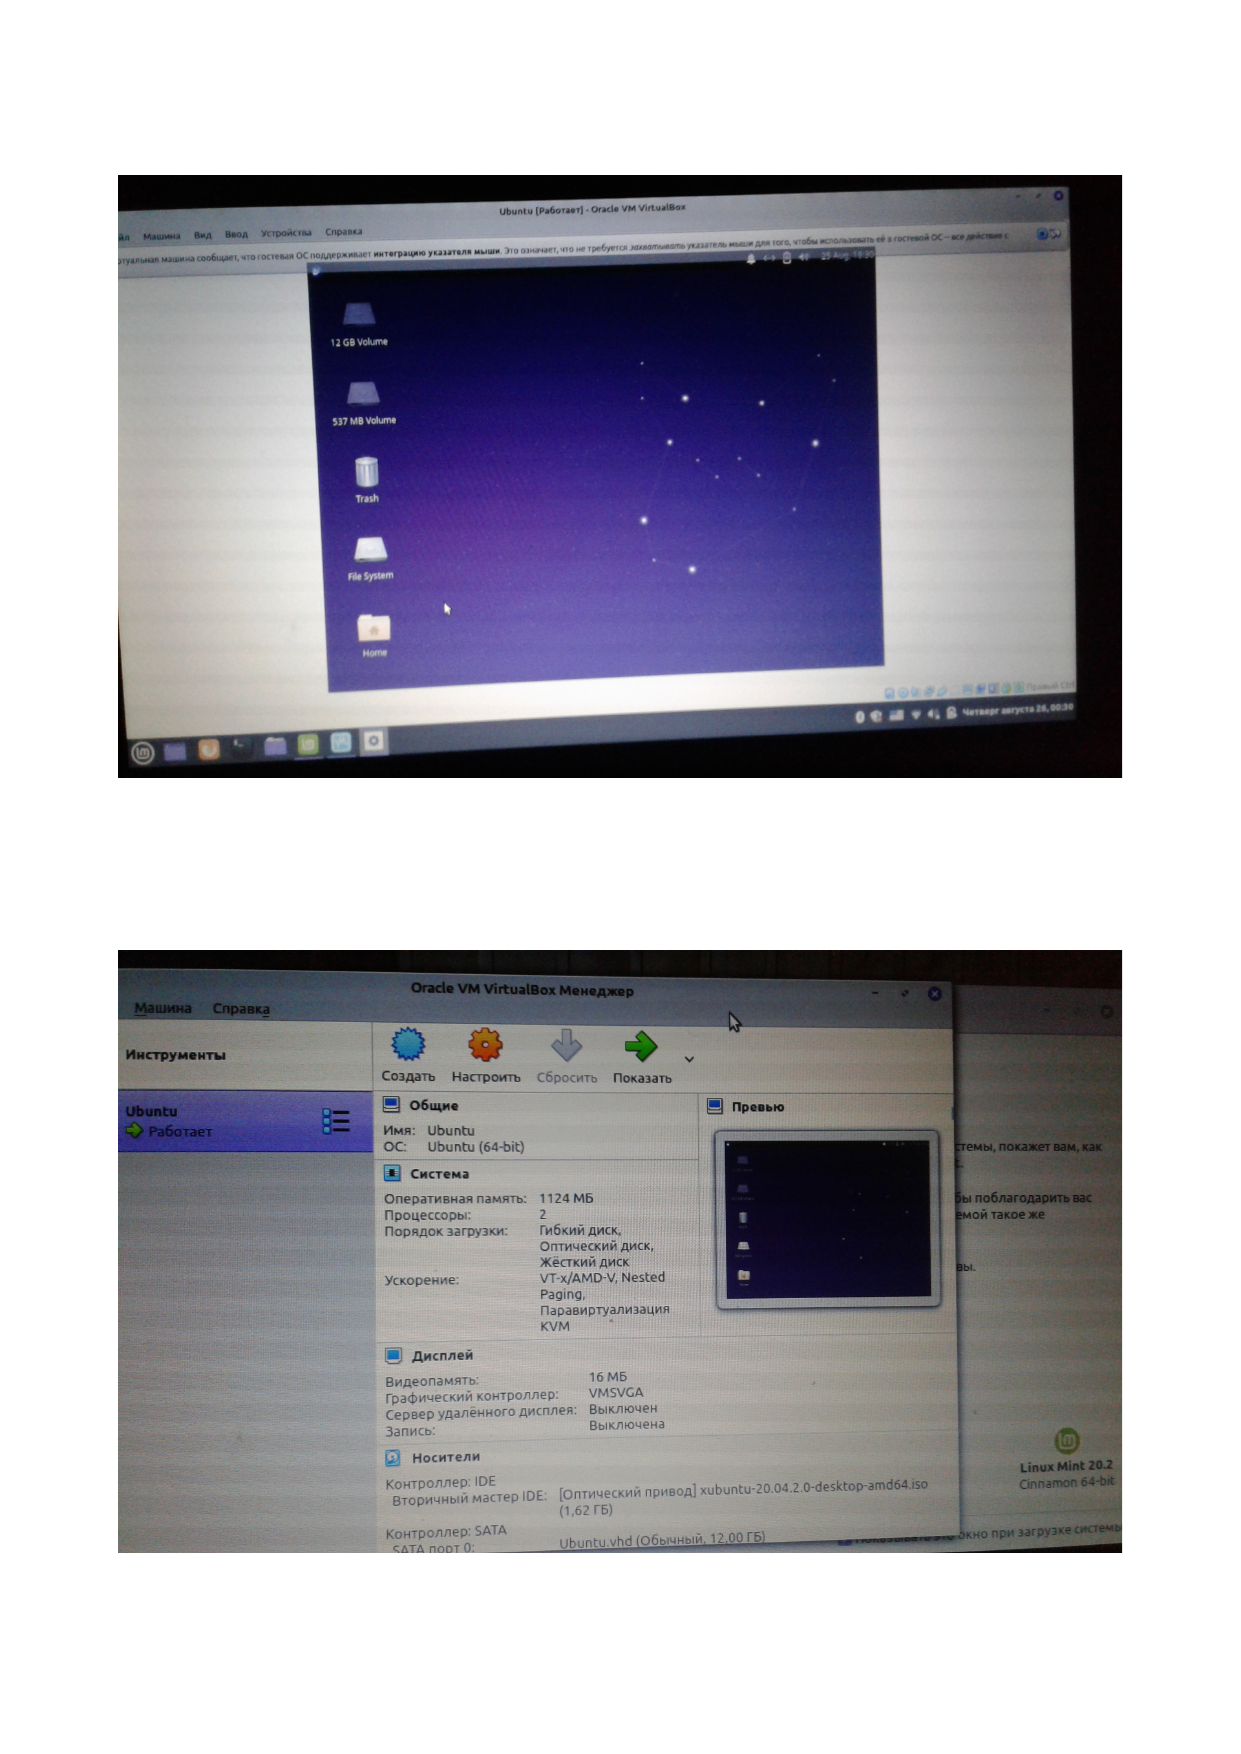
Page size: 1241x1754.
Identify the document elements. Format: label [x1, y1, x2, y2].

picture [118, 950, 1123, 1553]
picture [118, 175, 1123, 778]
